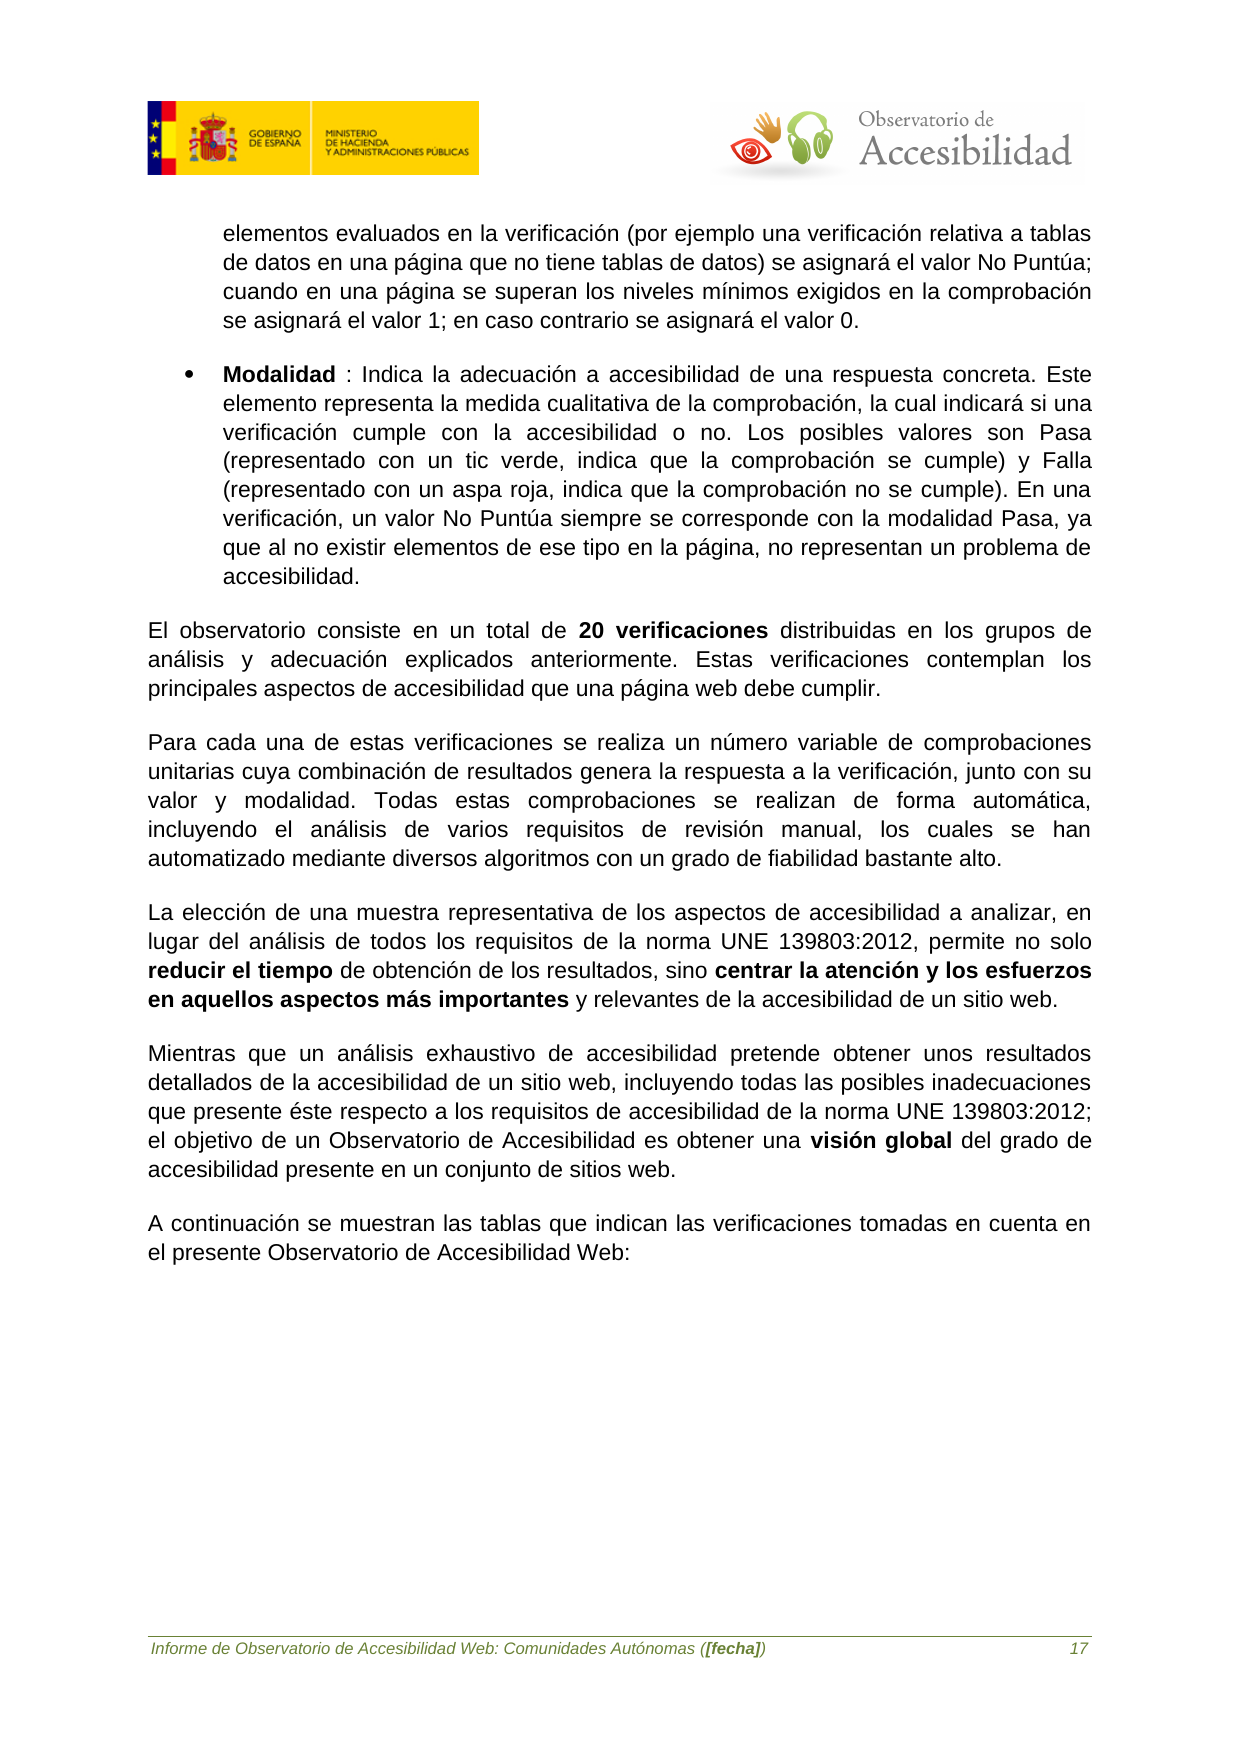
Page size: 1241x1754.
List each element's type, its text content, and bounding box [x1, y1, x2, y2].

text Mientras que un análisis exhaustivo de accesibilidad pretende obtener unos resultados detallados de la accesibilidad de un sitio web, incluyendo todas las posibles inadecuaciones que presente éste respecto a los requisitos de accesibilidad de la norma UNE 139803:2012; el objetivo de un Observatorio de Accesibilidad es obtener una visión global del grado de accesibilidad presente en un conjunto de sitios web. [148, 1040, 1092, 1182]
text La elección de una muestra representativa de los aspectos de accesibilidad a analizar, en lugar del análisis de todos los requisitos de la norma UNE 139803:2012, permite no solo reducir el tiempo de obtención de los resultados, sino centrar la atención y los esfuerzos en aquellos aspectos más importantes y relevantes de la accesibilidad de un sitio web. [148, 899, 1092, 1012]
picture [147, 101, 479, 175]
picture [710, 102, 1086, 185]
list elementos evaluados en la verificación (por ejemplo una verificación relativa a tablas de datos en una página que no tiene tablas de datos) se asignará el valor No Puntúa; cuando en una página se superan los niveles mínimos exigidos en la comprobación se asignará el valor 1; en caso contrario se asignará el valor 0. [185, 220, 1092, 333]
text A continuación se muestran las tablas que indican las verificaciones tomadas en cuenta en el presente Observatorio de Accesibilidad Web: [148, 1209, 1092, 1265]
text Para cada una de estas verificaciones se realiza un número variable de comprobaciones unitarias cuya combinación de resultados genera la respuesta a la verificación, junto con su valor y modalidad. Todas estas comprobaciones se realizan de forma automática, incluyendo el análisis de varios requisitos de revisión manual, los cuales se han automatizado mediante diversos algoritmos con un grado de fiabilidad bastante alto. [148, 729, 1092, 871]
list Modalidad : Indica la adecuación a accesibilidad de una respuesta concreta. Este elemento representa la medida cualitativa de la comprobación, la cual indicará si una verificación cumple con la accesibilidad o no. Los posibles valores son Pasa (representado con un tic verde, indica que la comprobación se cumple) y Falla (representado con un aspa roja, indica que la comprobación no se cumple). En una verificación, un valor No Puntúa siempre se corresponde con la modalidad Pasa, ya que al no existir elementos de ese tipo en la página, no representan un problema de accesibilidad. [185, 361, 1092, 589]
text El observatorio consiste en un total de 20 verificaciones distribuidas en los grupos de análisis y adecuación explicados anteriormente. Estas verificaciones contemplan los principales aspectos de accesibilidad que una página web debe cumplir. [148, 617, 1092, 701]
